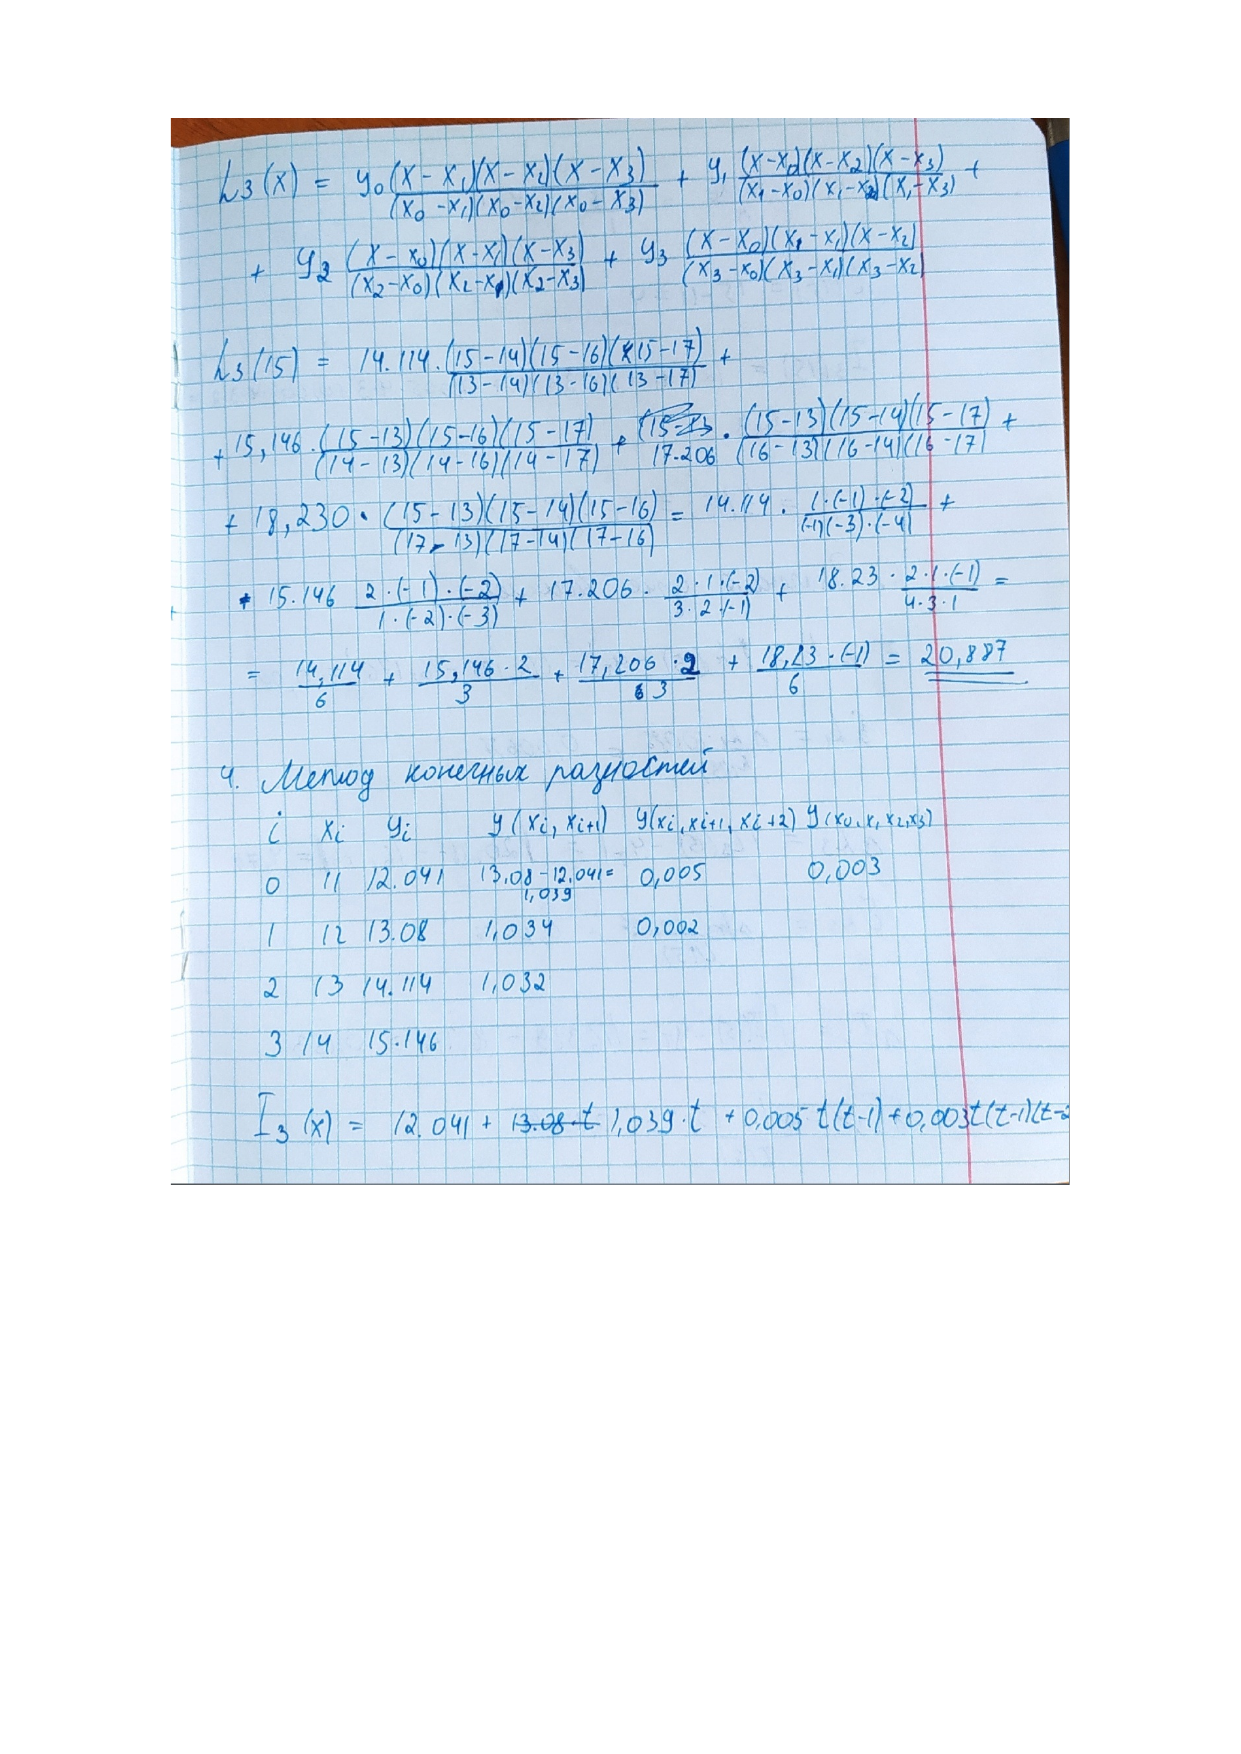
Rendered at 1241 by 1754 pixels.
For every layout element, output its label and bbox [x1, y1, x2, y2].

picture [170, 118, 1070, 1185]
